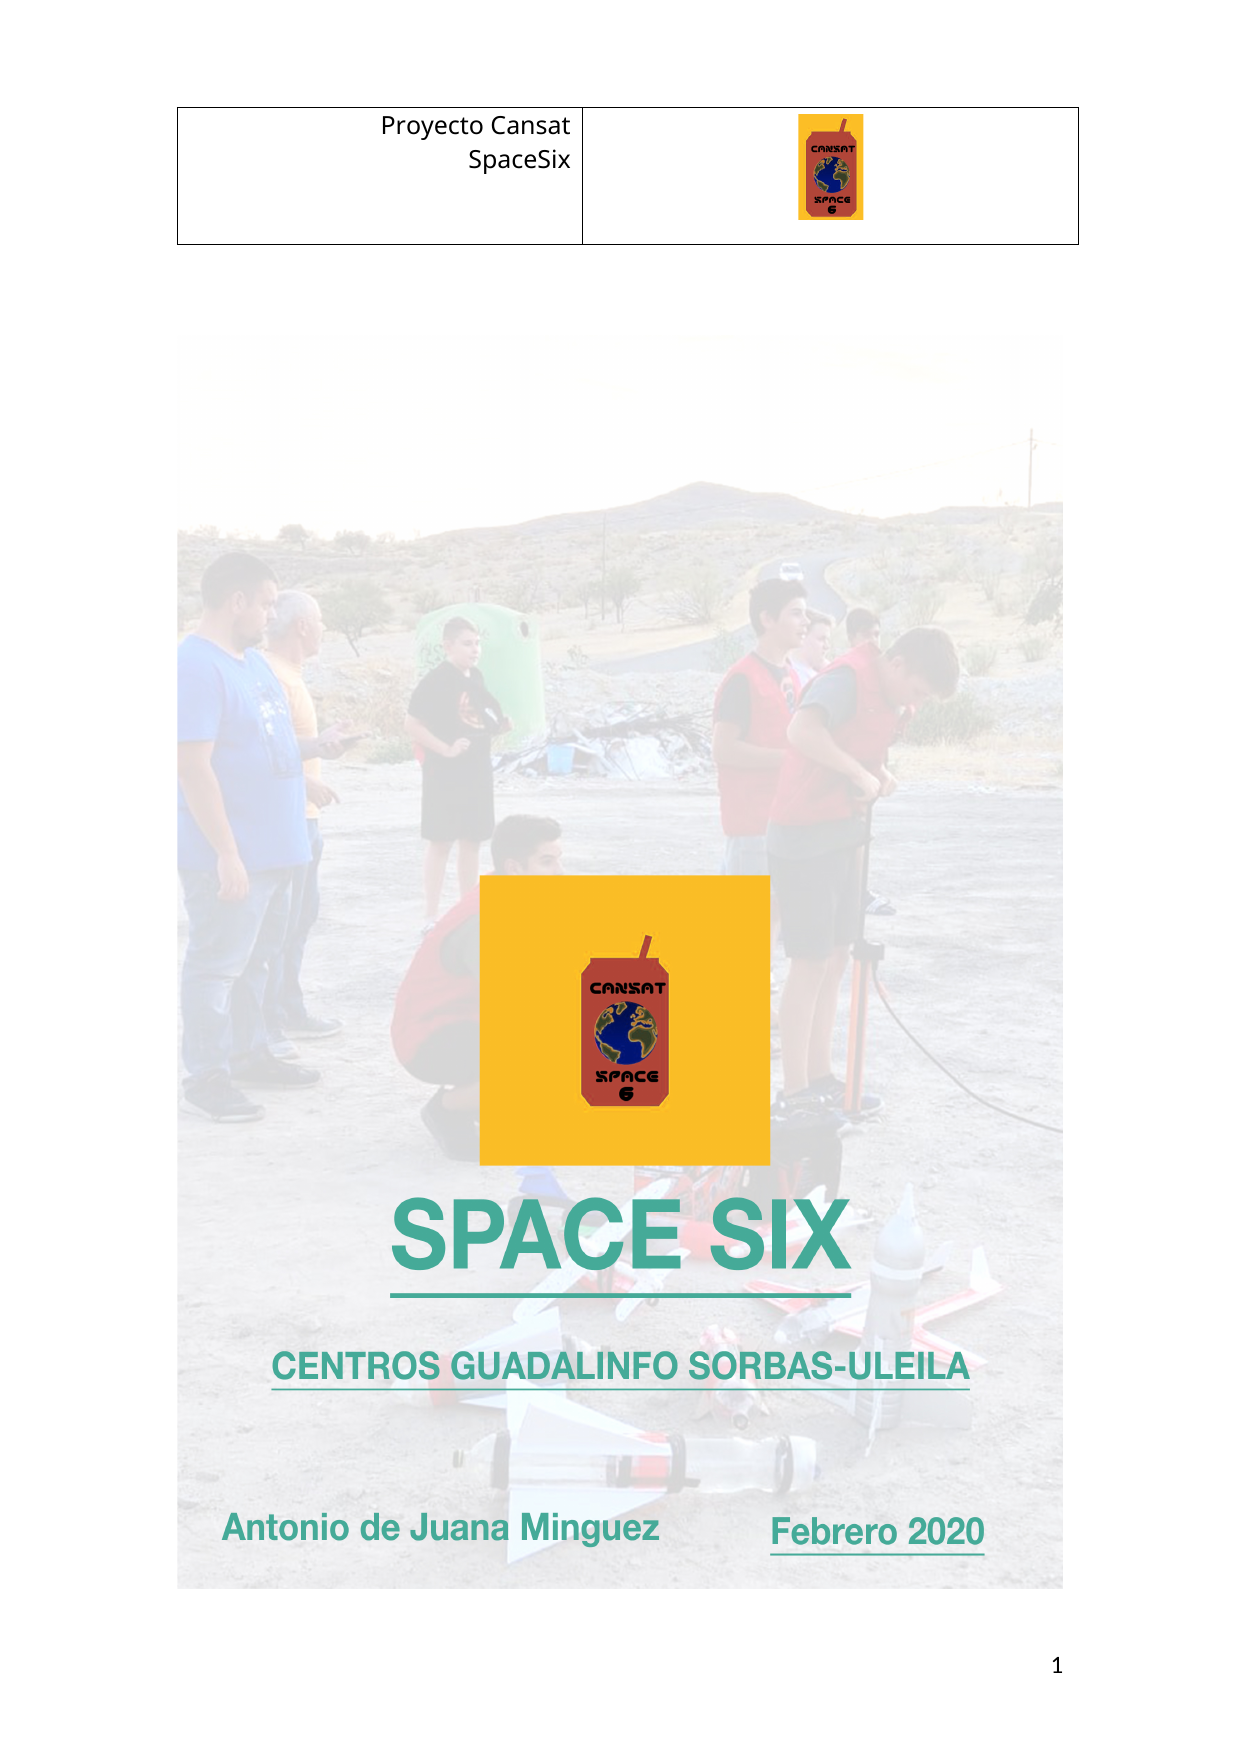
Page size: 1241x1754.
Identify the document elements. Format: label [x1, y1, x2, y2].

picture [798, 114, 864, 220]
picture [177, 335, 1063, 1589]
